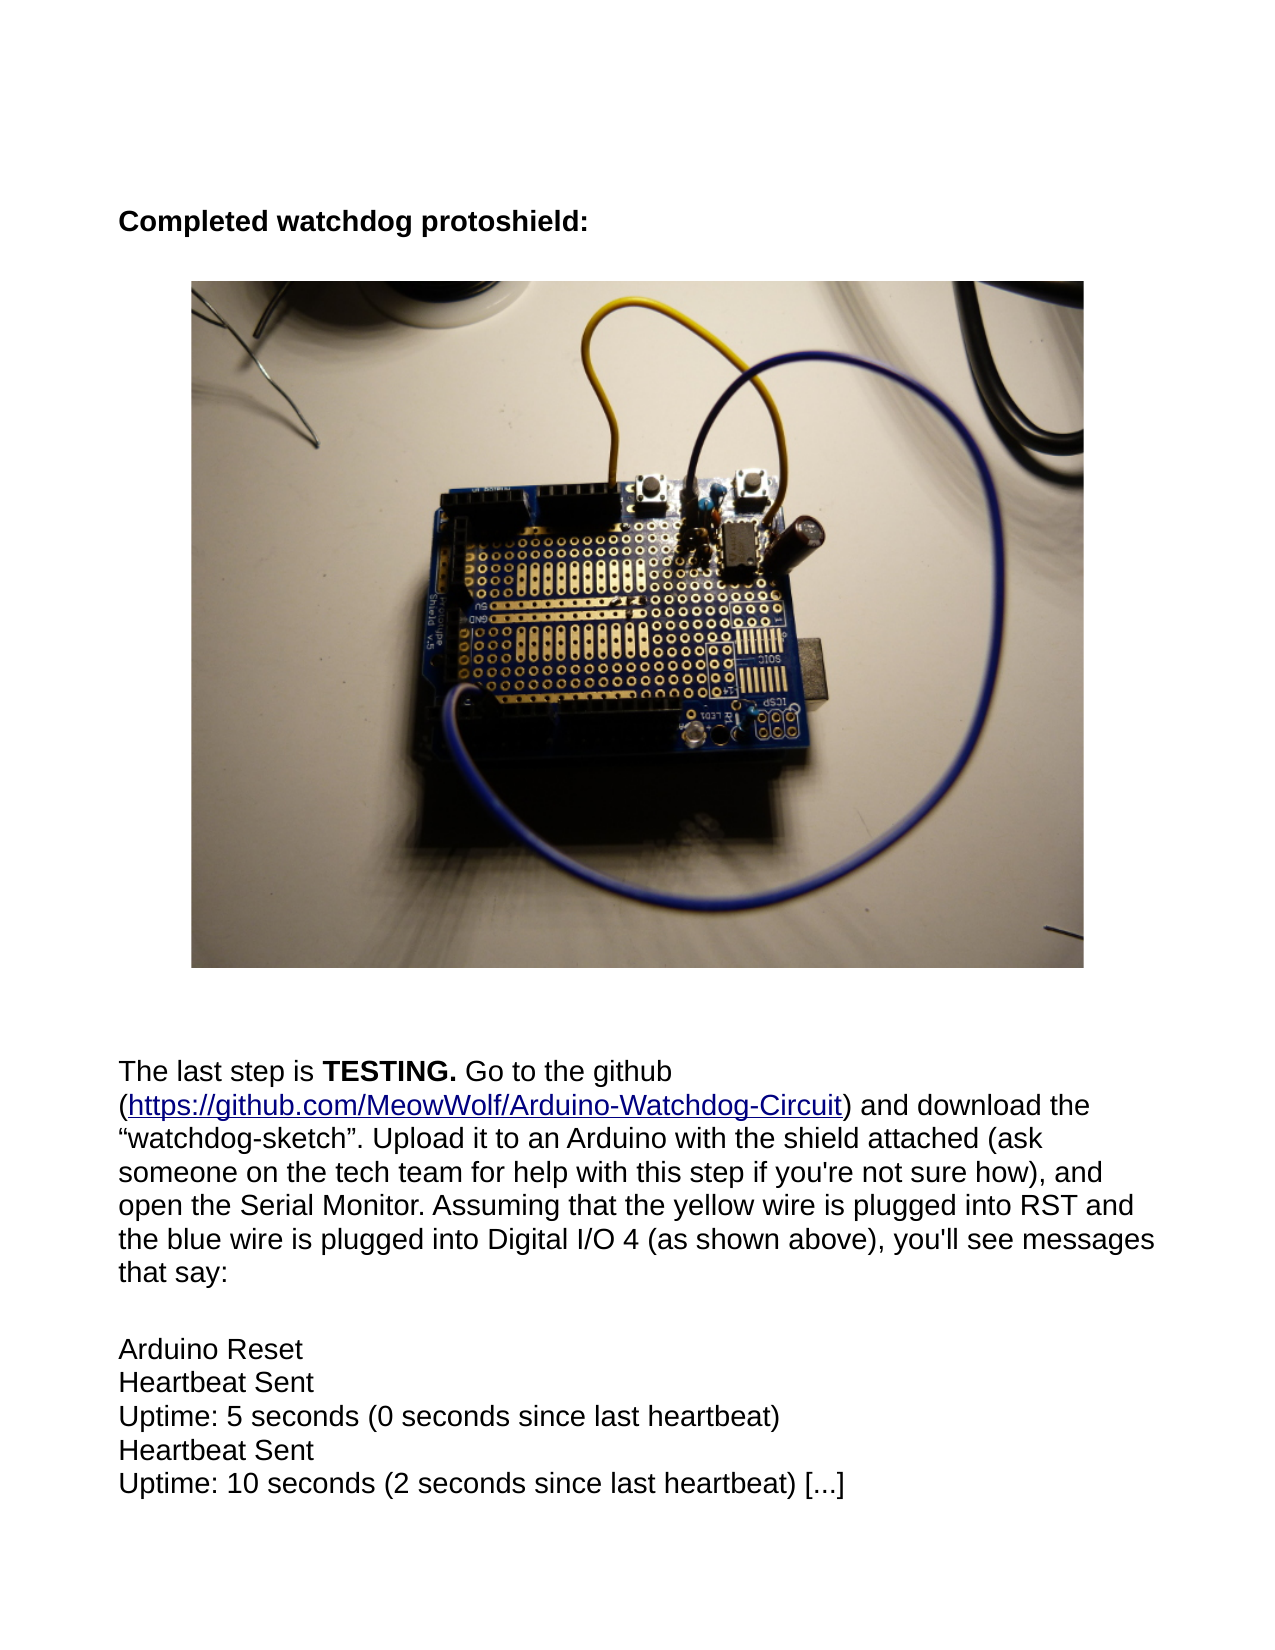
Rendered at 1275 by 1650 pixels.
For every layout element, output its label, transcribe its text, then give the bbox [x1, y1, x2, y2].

text Arduino Reset [118, 1332, 1157, 1365]
picture [191, 281, 1084, 968]
text Uptime: 5 seconds (0 seconds since last heartbeat) [118, 1399, 1157, 1432]
text Heartbeat Sent [118, 1365, 1157, 1399]
text Heartbeat Sent [118, 1432, 1157, 1466]
text Uptime: 10 seconds (2 seconds since last heartbeat) [...] [118, 1466, 1157, 1499]
text Completed watchdog protoshield: [118, 204, 1157, 238]
text The last step is TESTING. Go to the github (https://github.com/MeowWolf/Arduino-Watchdog-Circuit) and download the “watchdog-sketch”. Upload it to an Arduino with the shield attached (ask someone on the tech team for help with this step if you're not sure how), and open the Serial Monitor. Assuming that the yellow wire is plugged into RST and the blue wire is plugged into Digital I/O 4 (as shown above), you'll see messages that say: [118, 1054, 1157, 1289]
